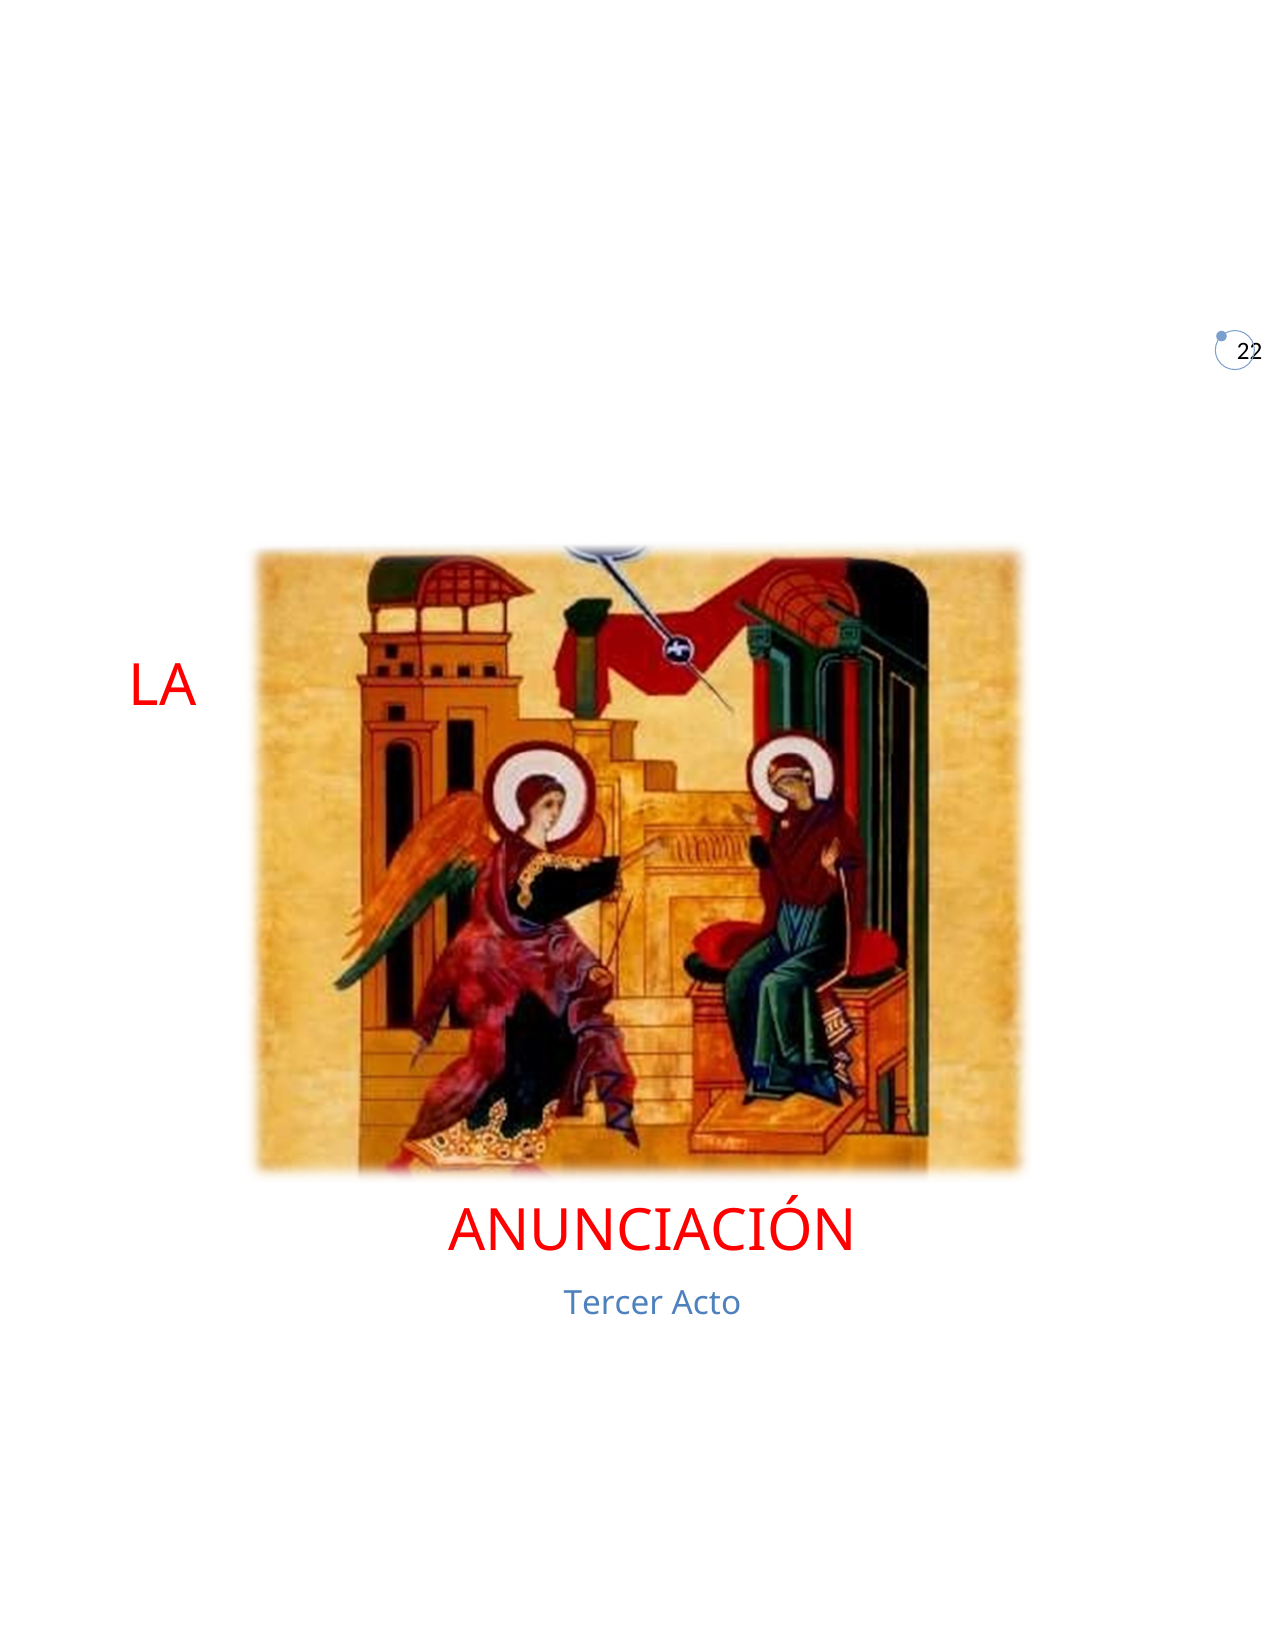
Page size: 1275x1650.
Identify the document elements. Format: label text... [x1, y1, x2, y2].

picture [241, 538, 1034, 1183]
text Tercer Acto [104, 1279, 1200, 1324]
text LA ANUNCIACIÓN [104, 643, 1200, 1267]
